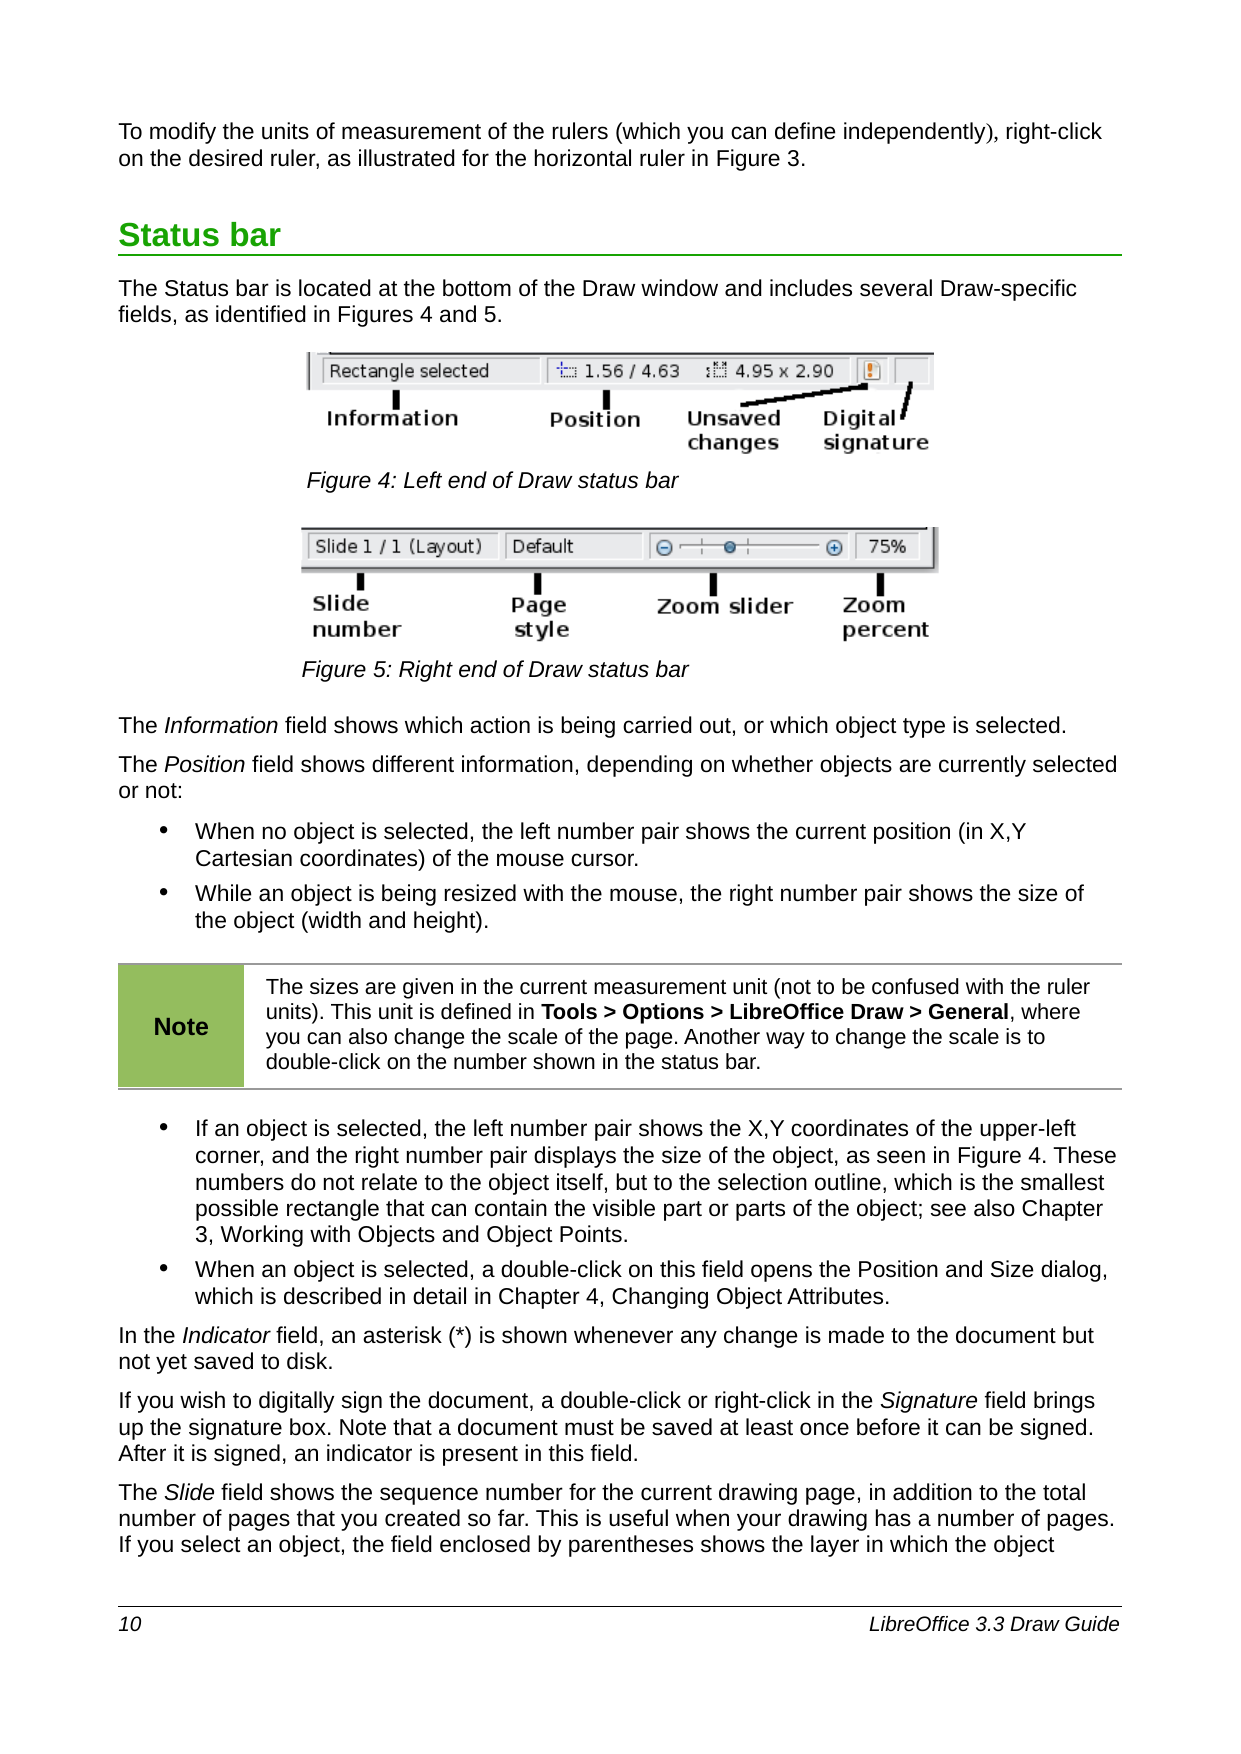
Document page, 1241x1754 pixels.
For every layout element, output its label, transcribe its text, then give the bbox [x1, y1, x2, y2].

subtitle Status bar [118, 215, 1122, 254]
table_header The sizes are given in the current measurement unit (not to be confused with the ruler units). This unit is defined in Tools > Options > LibreOffice Draw > General, where you can also change the scale of the page. Another way to change the scale is to double-click on the number shown in the status bar. [244, 965, 1122, 1087]
list While an object is being resized with the mouse, the right number pair shows the size of the object (width and height). [156, 878, 1122, 933]
text Figure 4: Left end of Draw status bar [306, 467, 934, 493]
picture [306, 352, 934, 461]
text The Position field shows different information, depending on whether objects are currently selected or not: [118, 751, 1122, 803]
text The Slide field shows the sequence number for the current drawing page, in addition to the total number of pages that you created so far. This is useful when your drawing has a number of pages. If you select an object, the field enclosed by parentheses shows the layer in which the object [118, 1479, 1122, 1558]
text To modify the units of measurement of the rulers (which you can define independently), right-click on the desired ruler, as illustrated for the horizontal ruler in Figure 3. [118, 118, 1122, 171]
text If you wish to digitally sign the document, a double-click or right-click in the Signature field brings up the signature box. Note that a document must be saved at least once before it can be signed. After it is signed, an indicator is present in this field. [118, 1387, 1122, 1466]
table_header Note [118, 965, 244, 1087]
text Figure 5: Right end of Draw status bar [301, 656, 939, 683]
list When no object is selected, the left number pair shows the current position (in X,Y Cartesian coordinates) of the mouse cursor. [156, 816, 1122, 871]
list If an object is selected, the left number pair shows the X,Y coordinates of the upper-left corner, and the right number pair displays the size of the object, as seen in Figure 4. These numbers do not relate to the object itself, but to the selection outline, which is the smallest possible rectangle that can contain the visible part or parts of the object; see also Chapter 3, Working with Objects and Object Points. [156, 1113, 1122, 1248]
text In the Indicator field, an asterisk (*) is shown whenever any change is made to the document but not yet saved to disk. [118, 1322, 1122, 1375]
text The Status bar is located at the bottom of the Draw window and includes several Draw-specific fields, as identified in Figures 4 and 5. [118, 275, 1122, 327]
picture [301, 527, 939, 650]
text The Information field shows which action is being carried out, or which object type is selected. [118, 712, 1122, 738]
list When an object is selected, a double-click on this field opens the Position and Size dialog, which is described in detail in Chapter 4, Changing Object Attributes. [156, 1254, 1122, 1309]
